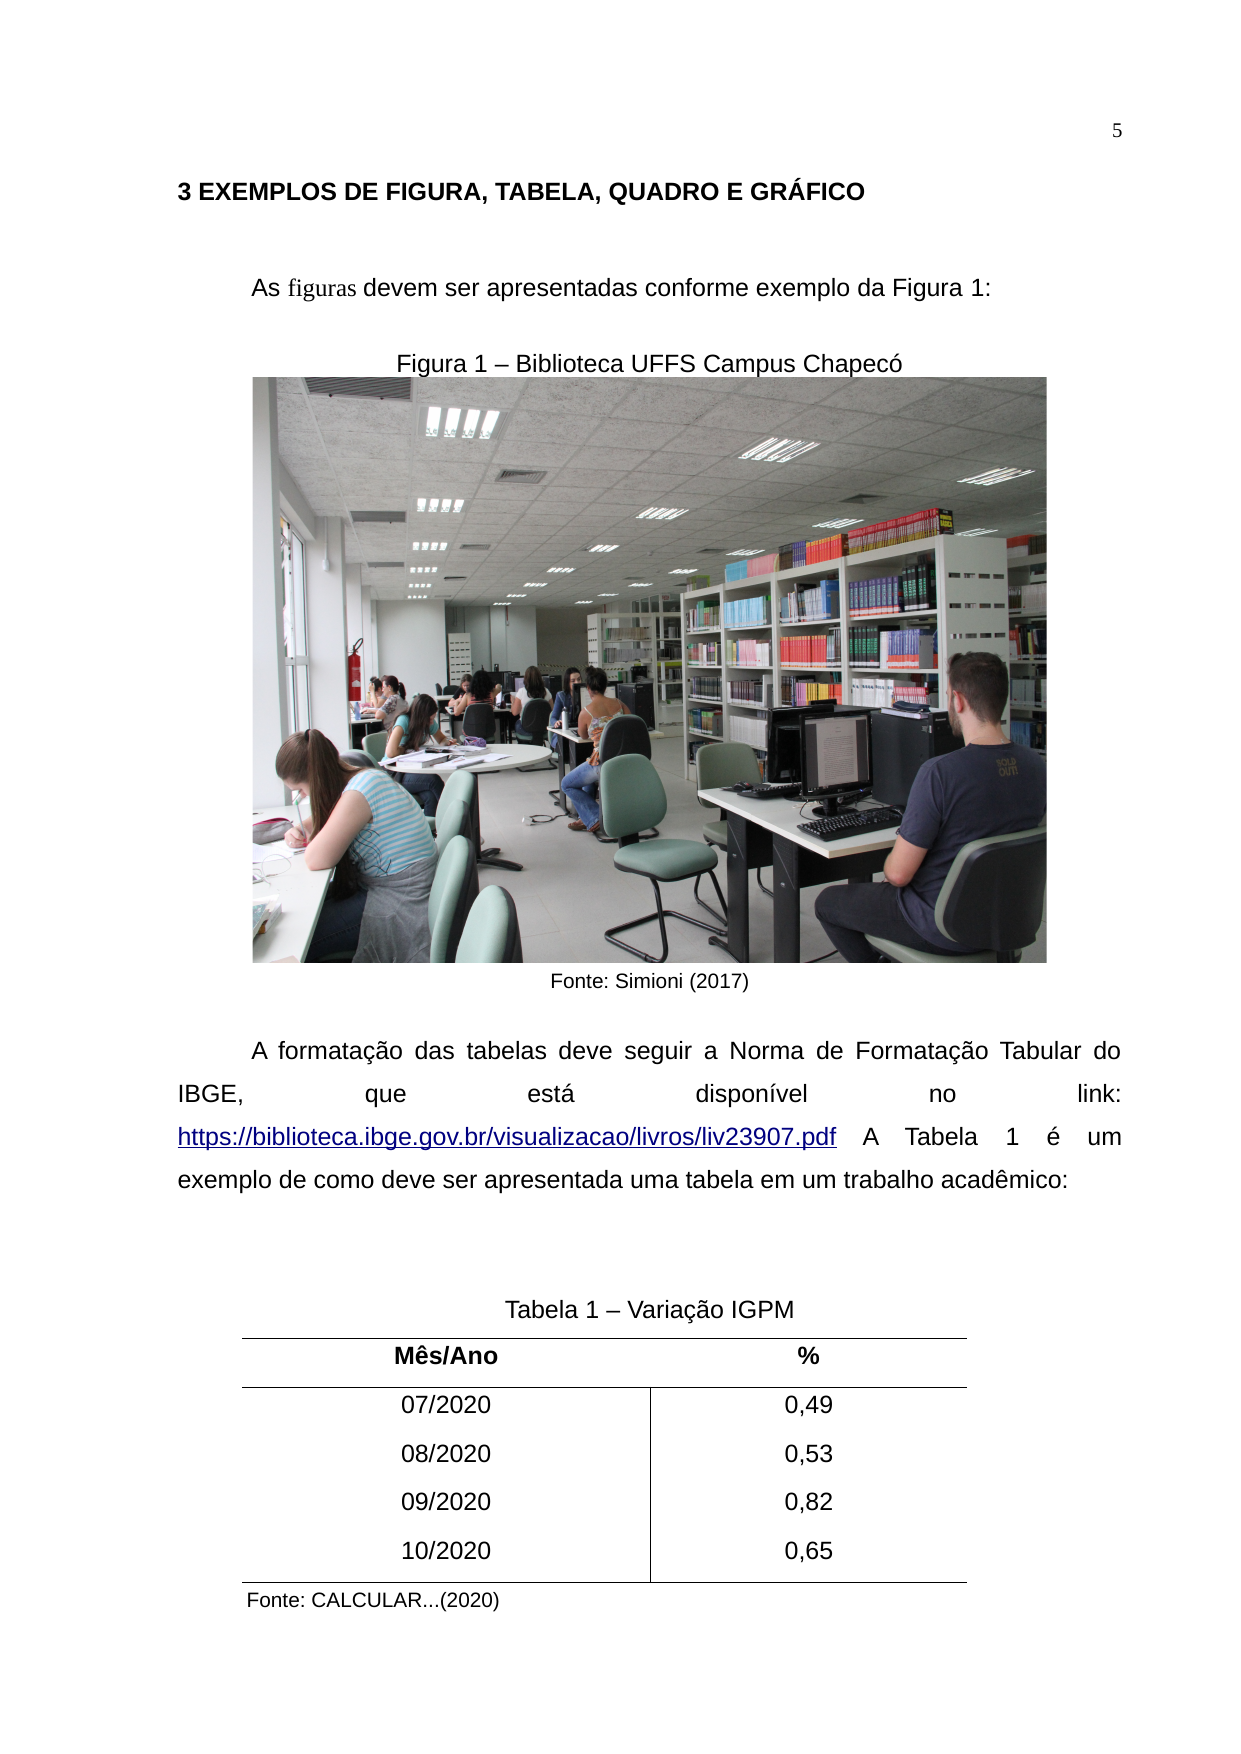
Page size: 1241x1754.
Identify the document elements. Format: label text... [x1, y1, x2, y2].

text Tabela 1 ‒ Variação IGPM [177, 1294, 1122, 1323]
text Fonte: CALCULAR...(2020) [177, 1588, 1122, 1612]
table_header Mês/Ano [242, 1339, 650, 1387]
text Figura 1 ‒ Biblioteca UFFS Campus Chapecó [282, 349, 1017, 377]
table_cell 09/2020 [242, 1485, 650, 1533]
table_cell 0,82 [651, 1485, 967, 1533]
table_header % [650, 1339, 967, 1387]
table_cell 10/2020 [242, 1533, 650, 1582]
table_cell 07/2020 [242, 1388, 650, 1436]
picture [252, 377, 1047, 963]
text Fonte: Simioni (2017) [177, 366, 1122, 993]
text As figuras devem ser apresentadas conforme exemplo da Figura 1: [177, 273, 1122, 302]
subtitle Exemplos de figura, tabela, quadro e gráfico [177, 177, 1122, 206]
table_cell 0,65 [651, 1533, 967, 1582]
table_cell 0,53 [651, 1436, 967, 1484]
table_cell 08/2020 [242, 1436, 650, 1484]
text A formatação das tabelas deve seguir a Norma de Formatação Tabular do IBGE, que está disponível no link: https://biblioteca.ibge.gov.br/visualizacao/livros/liv23907.pdf A Tabela 1 é um exemplo de como deve ser apresentada uma tabela em um trabalho acadêmico: [177, 1036, 1122, 1194]
table_cell 0,49 [651, 1388, 967, 1436]
